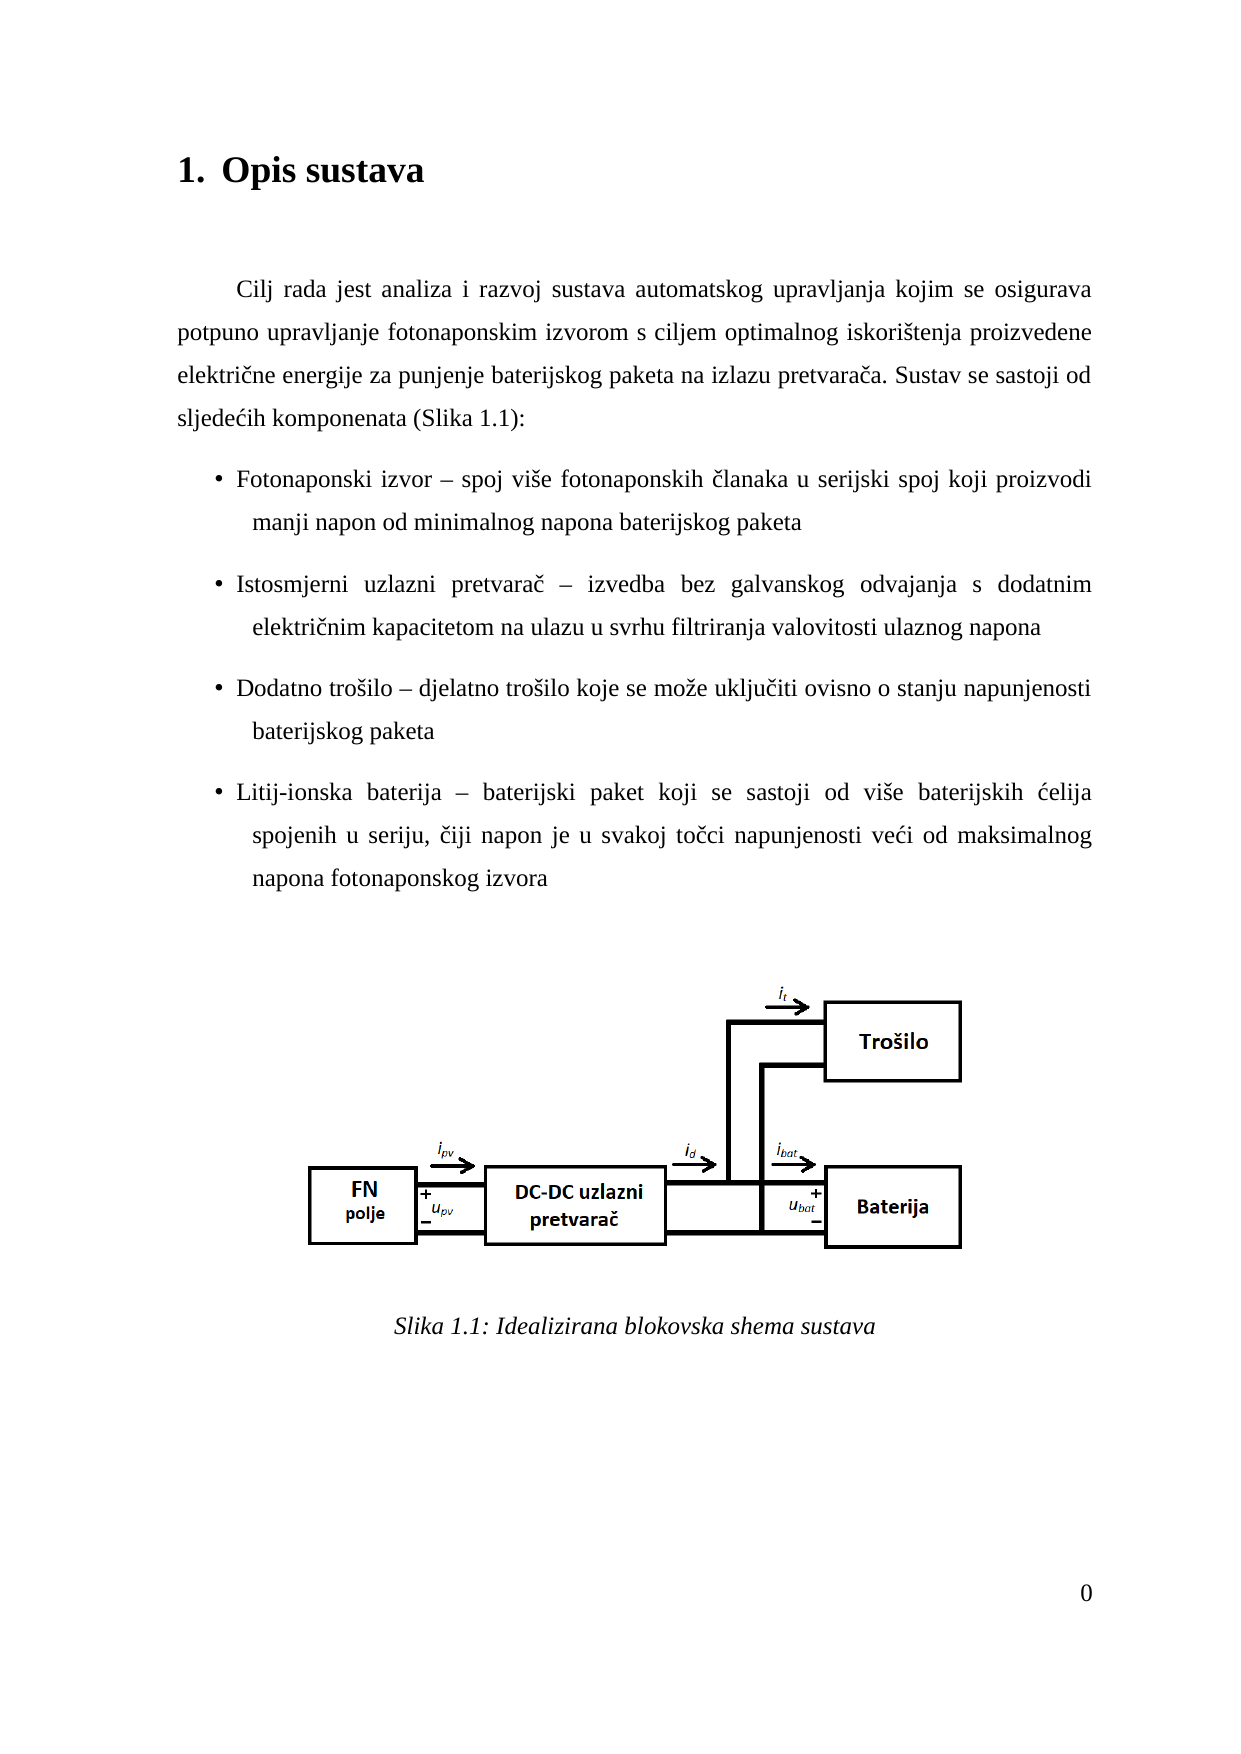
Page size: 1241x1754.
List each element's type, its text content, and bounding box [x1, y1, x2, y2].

list Dodatno trošilo – djelatno trošilo koje se može uključiti ovisno o stanju napunjenosti baterijskog paketa [214, 673, 1093, 745]
text Cilj rada jest analiza i razvoj sustava automatskog upravljanja kojim se osigurava potpuno upravljanje fotonaponskim izvorom s ciljem optimalnog iskorištenja proizvedene električne energije za punjenje baterijskog paketa na izlazu pretvarača. Sustav se sastoji od sljedećih komponenata (Slika 1.1): [177, 274, 1093, 432]
list Istosmjerni uzlazni pretvarač – izvedba bez galvanskog odvajanja s dodatnim električnim kapacitetom na ulazu u svrhu filtriranja valovitosti ulaznog napona [214, 569, 1093, 641]
list Litij-ionska baterija – baterijski paket koji se sastoji od više baterijskih ćelija spojenih u seriju, čiji napon je u svakoj točci napunjenosti veći od maksimalnog napona fotonaponskog izvora [214, 777, 1093, 892]
text Slika 1.1: Idealizirana blokovska shema sustava [302, 1312, 968, 1340]
list Fotonaponski izvor – spoj više fotonaponskih članaka u serijski spoj koji proizvodi manji napon od minimalnog napona baterijskog paketa [214, 464, 1093, 536]
picture [302, 937, 968, 1312]
subtitle Opis sustava [177, 148, 1093, 191]
